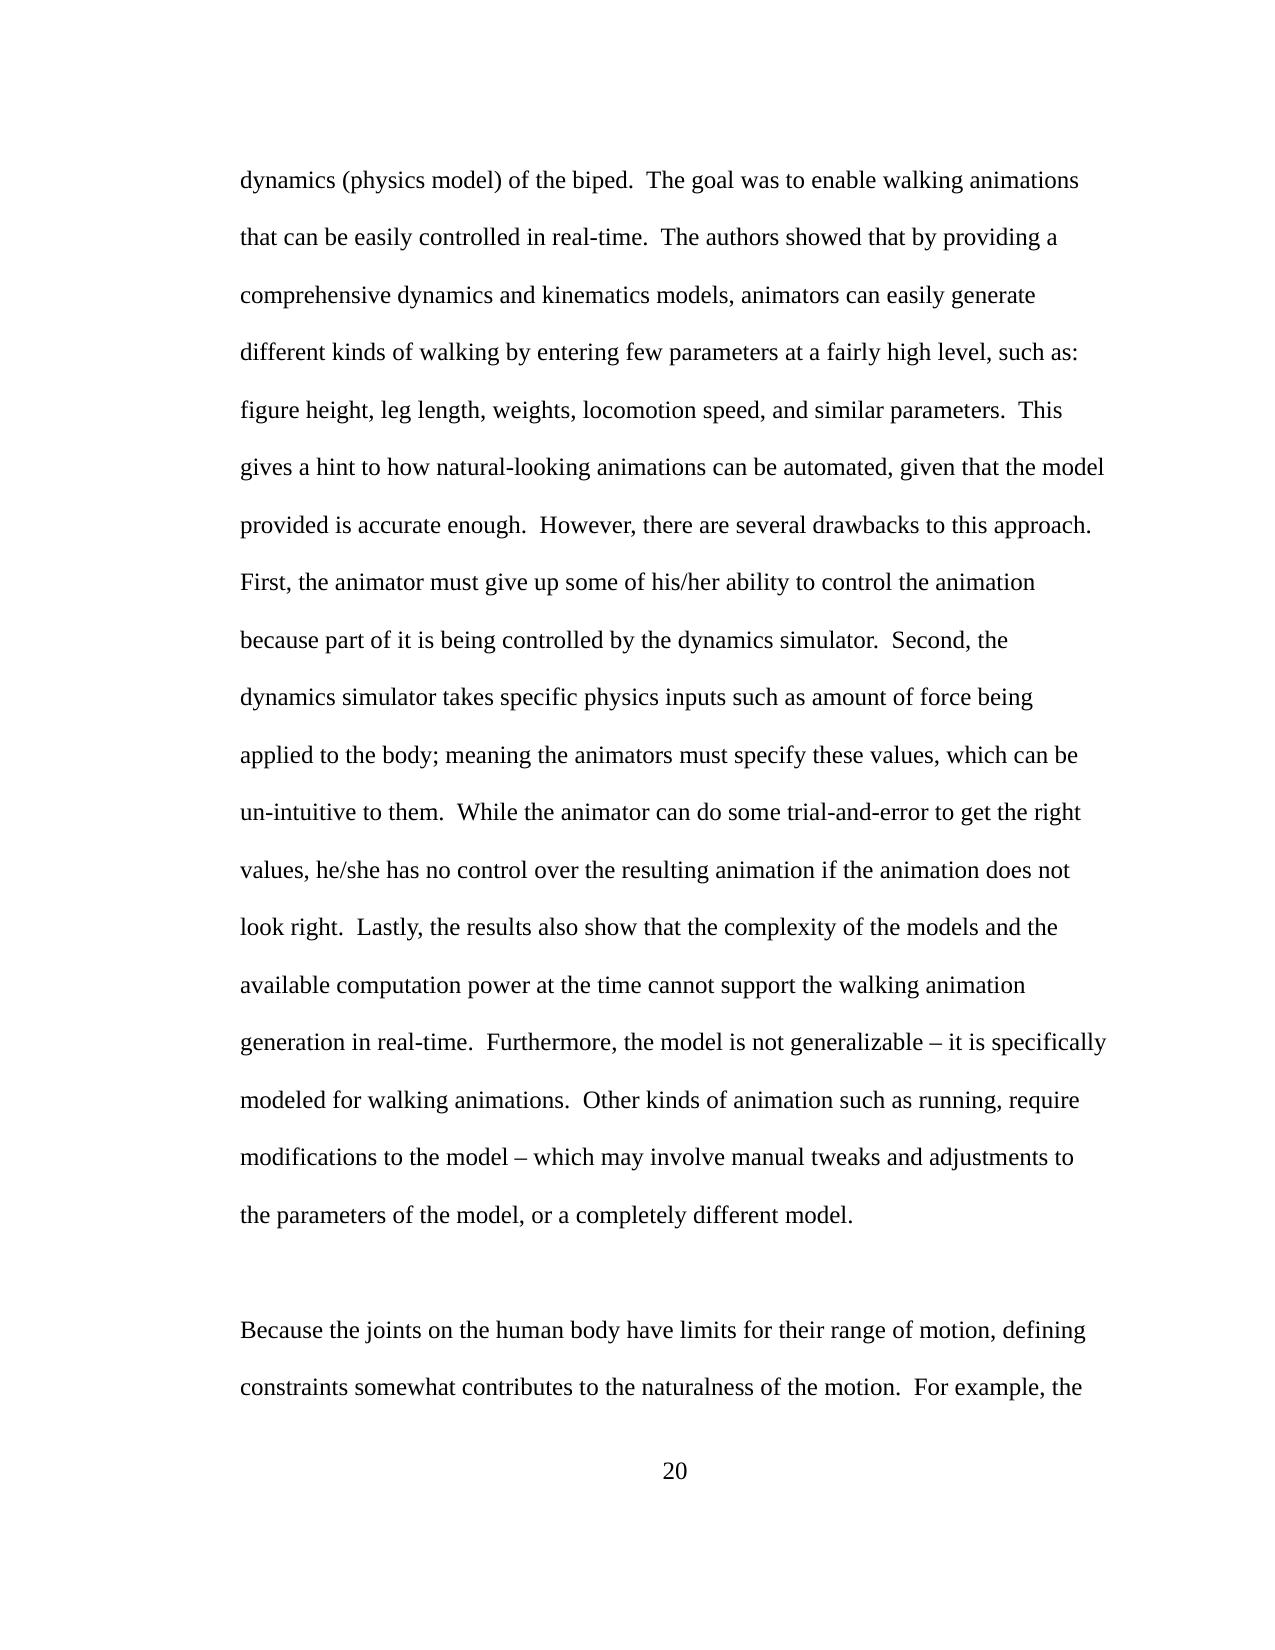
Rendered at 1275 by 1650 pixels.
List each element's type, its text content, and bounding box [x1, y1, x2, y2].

text Because the joints on the human body have limits for their range of motion, defining constraints somewhat contributes to the naturalness of the motion. For example, the [240, 1315, 1110, 1401]
text dynamics (physics model) of the biped. The goal was to enable walking animations that can be easily controlled in real-time. The authors showed that by providing a comprehensive dynamics and kinematics models, animators can easily generate different kinds of walking by entering few parameters at a fairly high level, such as: figure height, leg length, weights, locomotion speed, and similar parameters. This gives a hint to how natural-looking animations can be automated, given that the model provided is accurate enough. However, there are several drawbacks to this approach. First, the animator must give up some of his/her ability to control the animation because part of it is being controlled by the dynamics simulator. Second, the dynamics simulator takes specific physics inputs such as amount of force being applied to the body; meaning the animators must specify these values, which can be un-intuitive to them. While the animator can do some trial-and-error to get the right values, he/she has no control over the resulting animation if the animation does not look right. Lastly, the results also show that the complexity of the models and the available computation power at the time cannot support the walking animation generation in real-time. Furthermore, the model is not generalizable – it is specifically modeled for walking animations. Other kinds of animation such as running, require modifications to the model – which may involve manual tweaks and adjustments to the parameters of the model, or a completely different model. [240, 165, 1110, 1228]
